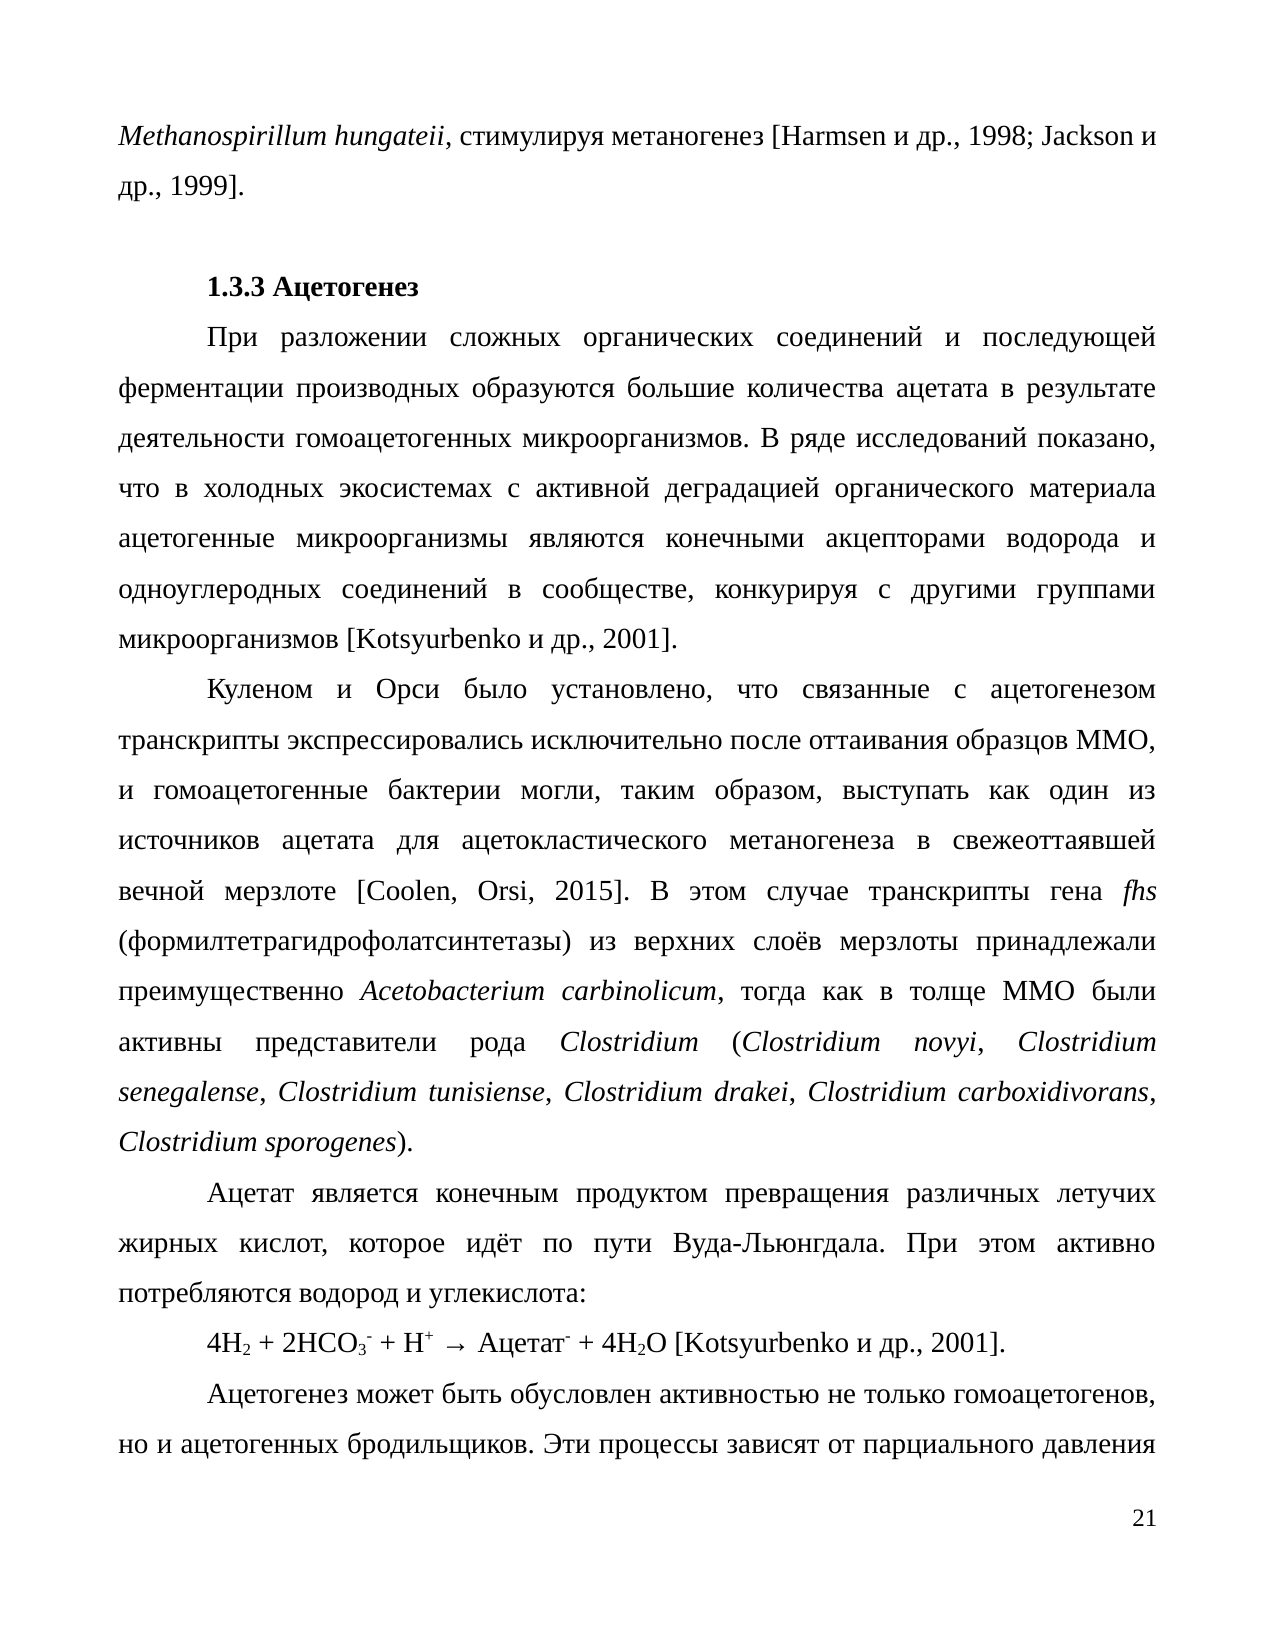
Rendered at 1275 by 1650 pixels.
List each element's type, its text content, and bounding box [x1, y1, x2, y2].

text Ацетат является конечным продуктом превращения различных летучих жирных кислот, которое идёт по пути Вуда-Льюнгдала. При этом активно потребляются водород и углекислота: [118, 1175, 1157, 1309]
text Куленом и Орси было установлено, что связанные с ацетогенезом транскрипты экспрессировались исключительно после оттаивания образцов ММО, и гомоацетогенные бактерии могли, таким образом, выступать как один из источников ацетата для ацетокластического метаногенеза в свежеоттаявшей вечной мерзлоте [Coolen, Orsi, 2015]⁠. В этом случае транскрипты гена fhs (формилтетрагидрофолатсинтетазы) из верхних слоёв мерзлоты принадлежали преимущественно Acetobacterium carbinolicum, тогда как в толще ММО были активны представители рода Clostridium (Clostridium novyi, Clostridium senegalense, Clostridium tunisiense, Clostridium drakei, Clostridium carboxidivorans, Clostridium sporogenes). [118, 672, 1157, 1158]
text 1.3.3 Ацетогенез [118, 269, 1157, 303]
text 4H2 + 2HCO3- + H+ → Ацетат- + 4H2O [Kotsyurbenko и др., 2001]⁠. [118, 1326, 1157, 1359]
text Ацетогенез может быть обусловлен активностью не только гомоацетогенов, но и ацетогенных бродильщиков. Эти процессы зависят от парциального давления [118, 1376, 1157, 1460]
text Methanospirillum hungateii, стимулируя метаногенез [Harmsen и др., 1998; Jackson и др., 1999]⁠. [118, 118, 1157, 202]
text При разложении сложных органических соединений и последующей ферментации производных образуются большие количества ацетата в результате деятельности гомоацетогенных микроорганизмов. В ряде исследований показано, что в холодных экосистемах c активной деградацией органического материала ацетогенные микроорганизмы являются конечными акцепторами водорода и одноуглеродных соединений в сообществе, конкурируя с другими группами микроорганизмов [Kotsyurbenko и др., 2001]⁠. [118, 319, 1157, 655]
